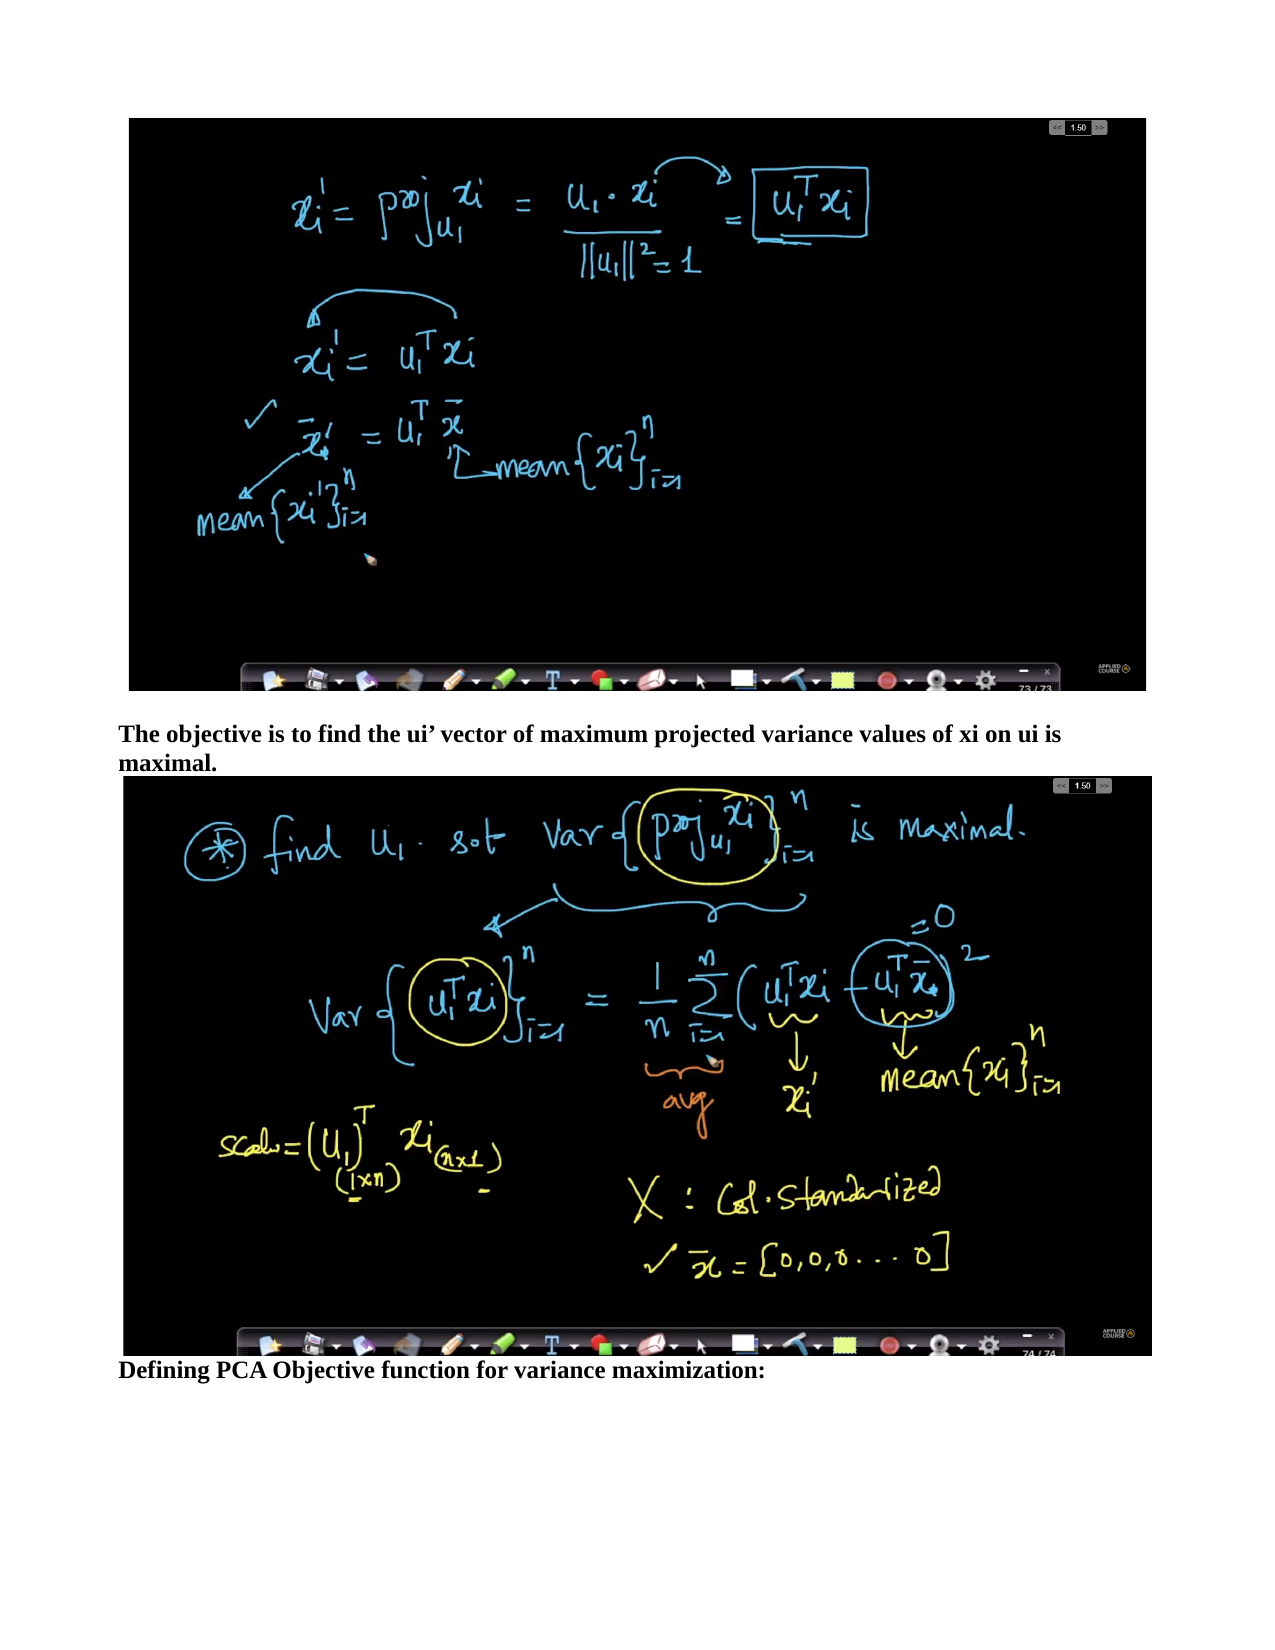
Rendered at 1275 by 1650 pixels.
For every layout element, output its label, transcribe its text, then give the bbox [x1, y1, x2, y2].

text Defining PCA Objective function for variance maximization: [118, 1080, 1157, 1384]
picture [128, 118, 1147, 691]
picture [123, 776, 1152, 1356]
text The objective is to find the ui’ vector of maximum projected variance values of xi on ui is maximal. [118, 719, 1157, 777]
